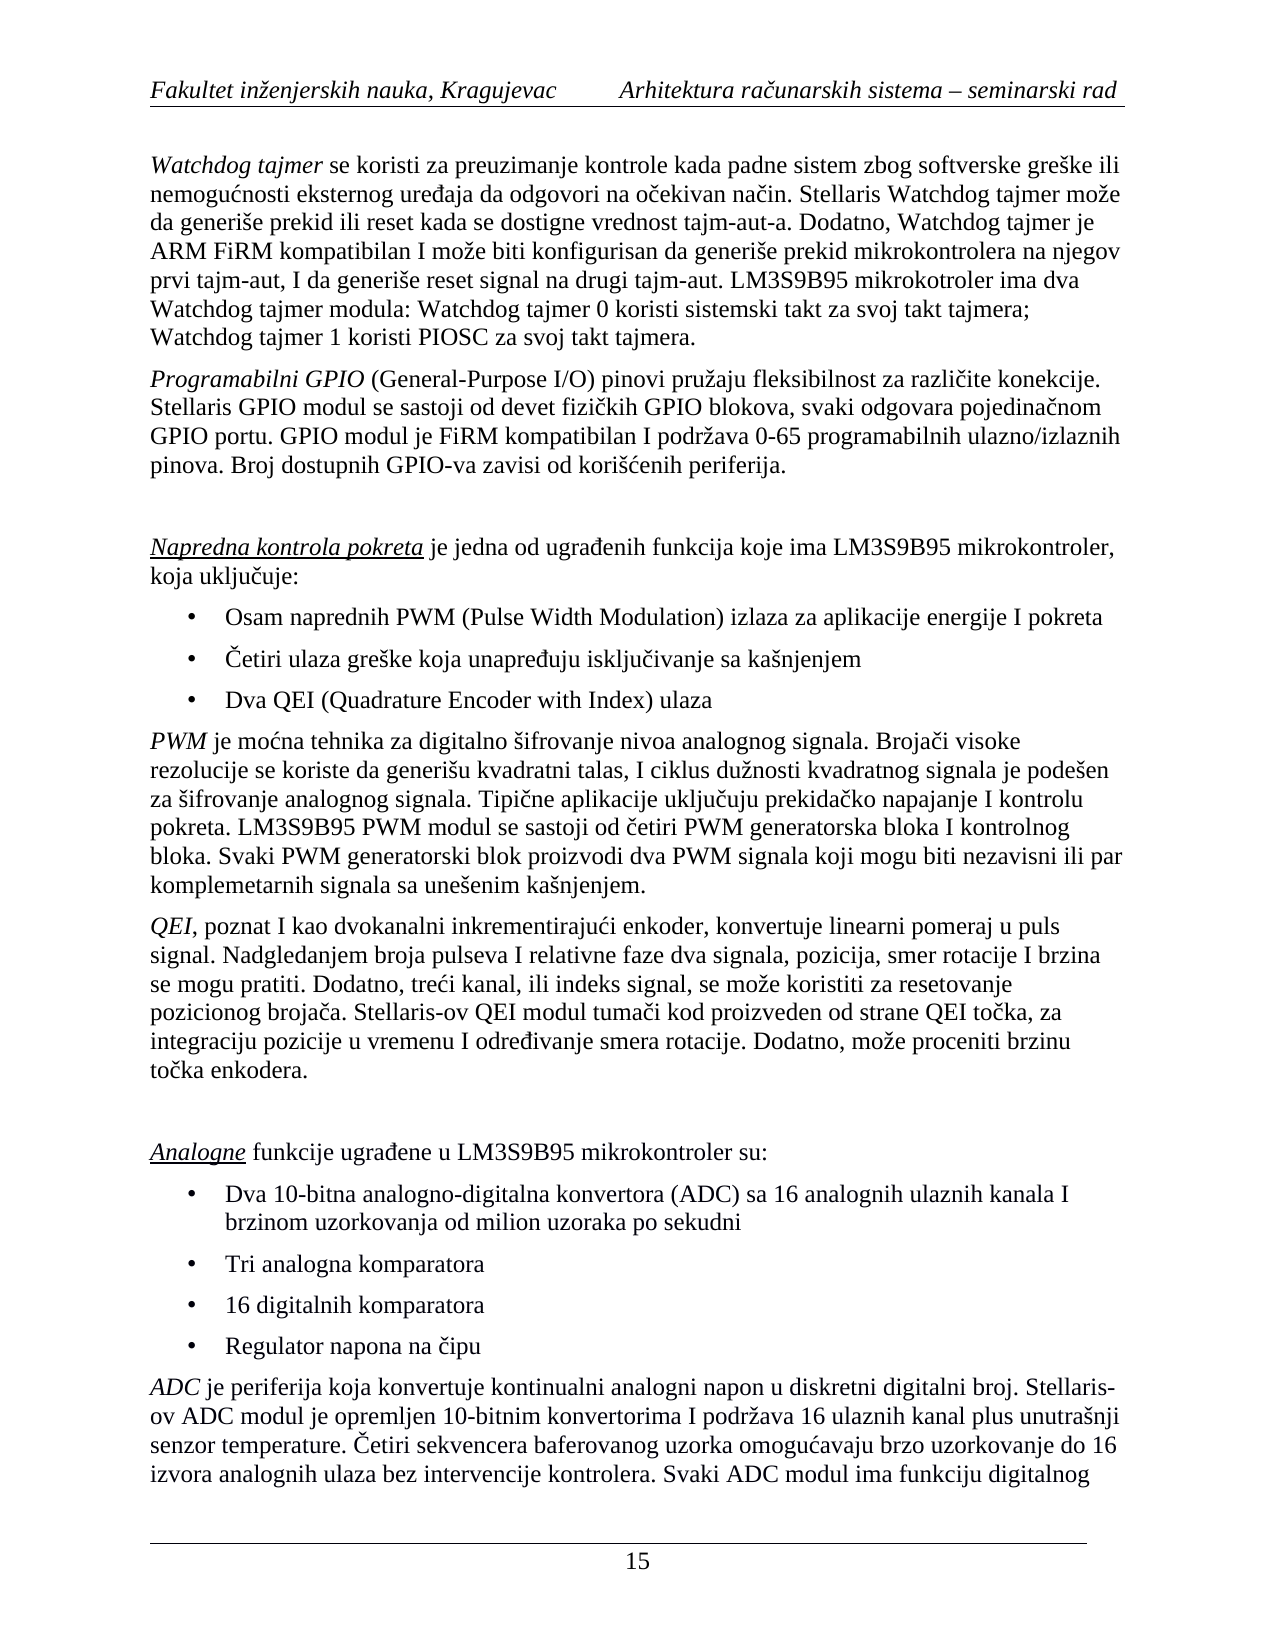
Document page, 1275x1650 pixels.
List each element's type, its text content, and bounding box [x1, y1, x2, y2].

text ADC je periferija koja konvertuje kontinualni analogni napon u diskretni digitalni broj. Stellaris-ov ADC modul je opremljen 10-bitnim konvertorima I podržava 16 ulaznih kanal plus unutrašnji senzor temperature. Četiri sekvencera baferovanog uzorka omogućavaju brzo uzorkovanje do 16 izvora analognih ulaza bez intervencije kontrolera. Svaki ADC modul ima funkciju digitalnog [150, 1372, 1125, 1487]
text Watchdog tajmer se koristi za preuzimanje kontrole kada padne sistem zbog softverske greške ili nemogućnosti eksternog uređaja da odgovori na očekivan način. Stellaris Watchdog tajmer može da generiše prekid ili reset kada se dostigne vrednost tajm-aut-a. Dodatno, Watchdog tajmer je ARM FiRM kompatibilan I može biti konfigurisan da generiše prekid mikrokontrolera na njegov prvi tajm-aut, I da generiše reset signal na drugi tajm-aut. LM3S9B95 mikrokotroler ima dva Watchdog tajmer modula: Watchdog tajmer 0 koristi sistemski takt za svoj takt tajmera; Watchdog tajmer 1 koristi PIOSC za svoj takt tajmera. [150, 150, 1125, 351]
text Programabilni GPIO (General-Purpose I/O) pinovi pružaju fleksibilnost za različite konekcije. Stellaris GPIO modul se sastoji od devet fizičkih GPIO blokova, svaki odgovara pojedinačnom GPIO portu. GPIO modul je FiRM kompatibilan I podržava 0-65 programabilnih ulazno/izlaznih pinova. Broj dostupnih GPIO-va zavisi od korišćenih periferija. [150, 364, 1125, 479]
list Dva QEI (Quadrature Encoder with Index) ulaza [187, 685, 1125, 714]
list Četiri ulaza greške koja unapređuju isključivanje sa kašnjenjem [187, 644, 1125, 672]
text PWM je moćna tehnika za digitalno šifrovanje nivoa analognog signala. Brojači visoke rezolucije se koriste da generišu kvadratni talas, I ciklus dužnosti kvadratnog signala je podešen za šifrovanje analognog signala. Tipične aplikacije uključuju prekidačko napajanje I kontrolu pokreta. LM3S9B95 PWM modul se sastoji od četiri PWM generatorska bloka I kontrolnog bloka. Svaki PWM generatorski blok proizvodi dva PWM signala koji mogu biti nezavisni ili par komplemetarnih signala sa unešenim kašnjenjem. [150, 726, 1125, 899]
list 16 digitalnih komparatora [187, 1290, 1125, 1319]
text Analogne funkcije ugrađene u LM3S9B95 mikrokontroler su: [150, 1137, 1125, 1166]
text QEI, poznat I kao dvokanalni inkrementirajući enkoder, konvertuje linearni pomeraj u puls signal. Nadgledanjem broja pulseva I relativne faze dva signala, pozicija, smer rotacije I brzina se mogu pratiti. Dodatno, treći kanal, ili indeks signal, se može koristiti za resetovanje pozicionog brojača. Stellaris-ov QEI modul tumači kod proizveden od strane QEI točka, za integraciju pozicije u vremenu I određivanje smera rotacije. Dodatno, može proceniti brzinu točka enkodera. [150, 911, 1125, 1084]
list Tri analogna komparatora [187, 1249, 1125, 1277]
list Dva 10-bitna analogno-digitalna konvertora (ADC) sa 16 analognih ulaznih kanala I brzinom uzorkovanja od milion uzoraka po sekudni [187, 1179, 1125, 1236]
list Osam naprednih PWM (Pulse Width Modulation) izlaza za aplikacije energije I pokreta [187, 602, 1125, 631]
text Napredna kontrola pokreta je jedna od ugrađenih funkcija koje ima LM3S9B95 mikrokontroler, koja uključuje: [150, 532, 1125, 590]
list Regulator napona na čipu [187, 1331, 1125, 1360]
